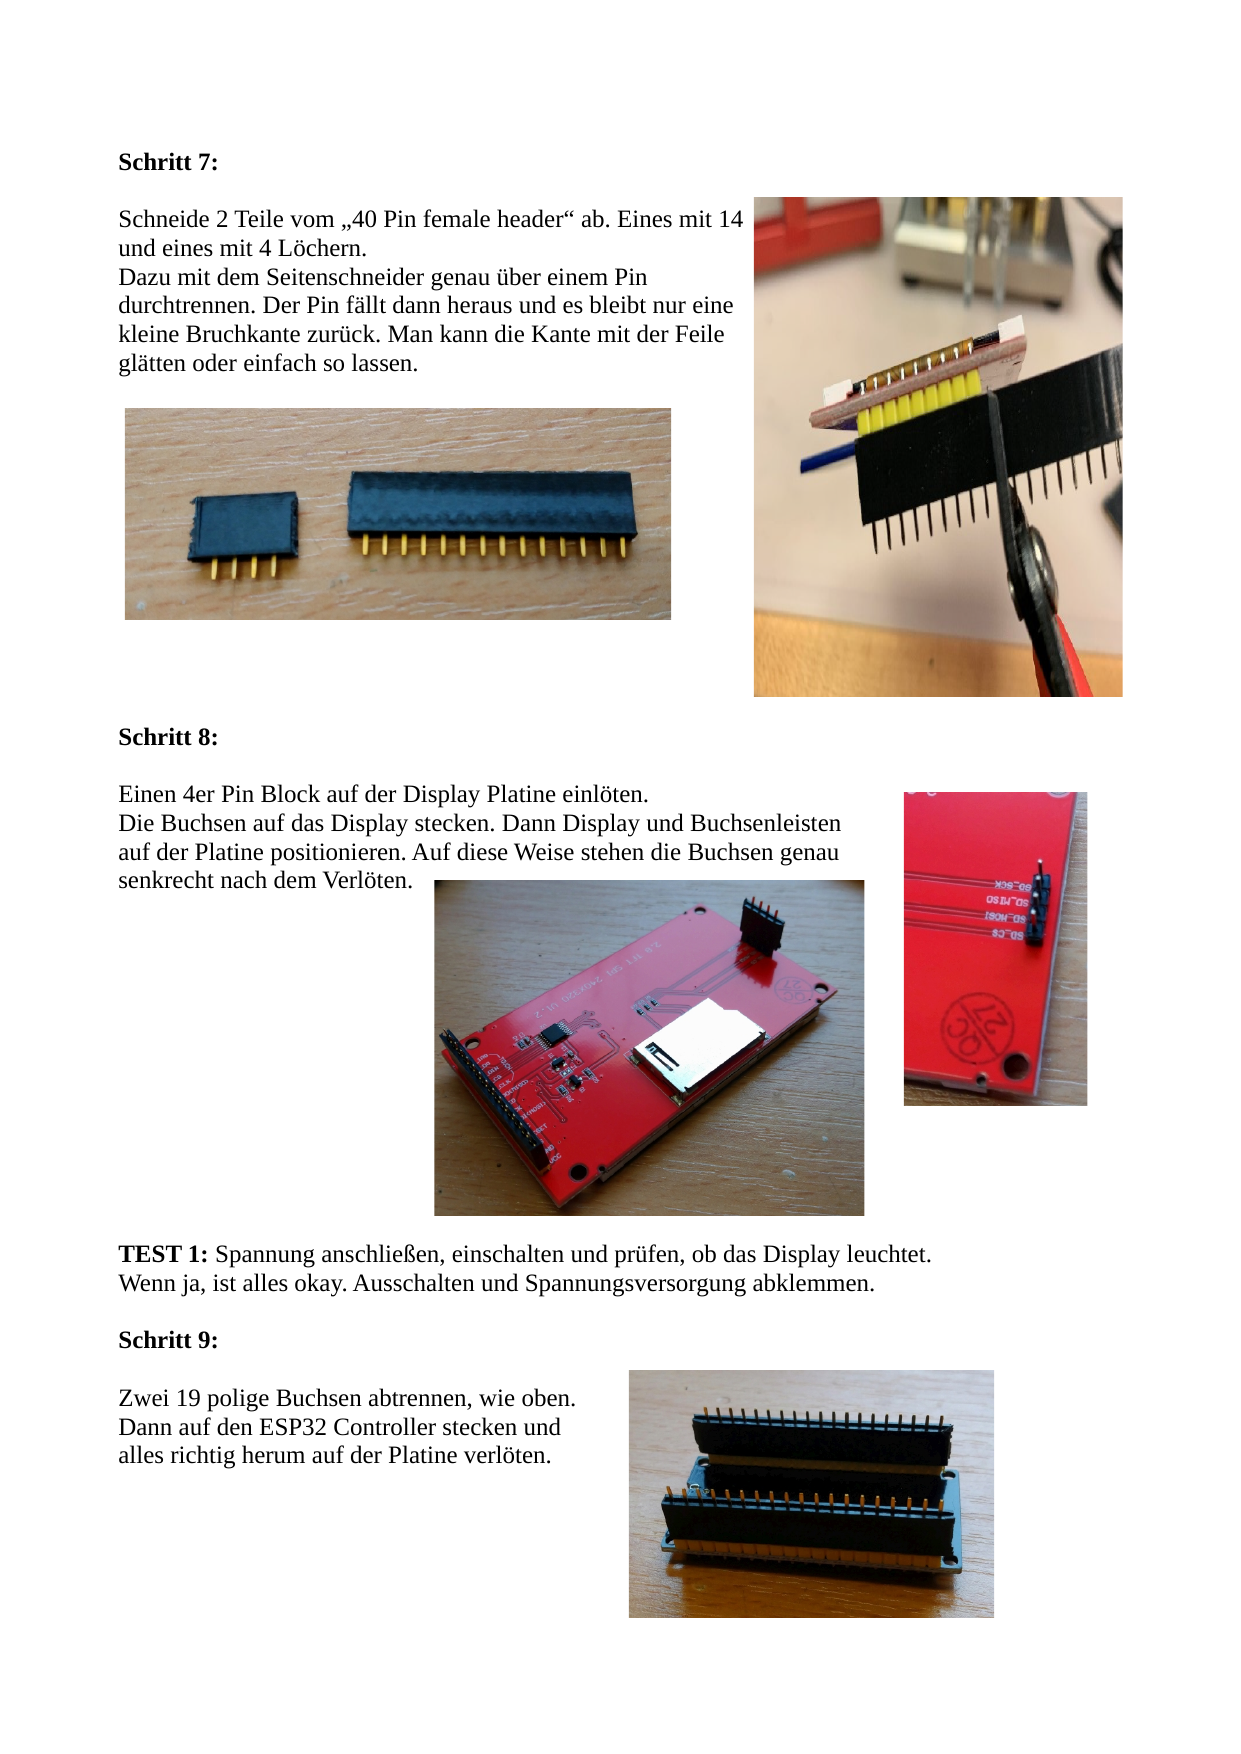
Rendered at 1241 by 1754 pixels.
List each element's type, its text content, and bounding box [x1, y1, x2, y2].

text [1088, 866, 1122, 894]
text alles richtig herum auf der Platine verlöten. [118, 1441, 628, 1469]
text auf der Platine positionieren. Auf diese Weise stehen die Buchsen genau [118, 837, 903, 866]
text Zwei 19 polige Buchsen abtrennen, wie oben. [118, 1383, 628, 1412]
text Schneide 2 Teile vom „40 Pin female header“ ab. Eines mit 14 und eines mit 4 Löchern. [118, 204, 753, 262]
picture [903, 792, 1088, 1106]
text Einen 4er Pin Block auf der Display Platine einlöten. [118, 779, 1122, 808]
text senkrecht nach dem Verlöten. [118, 866, 903, 894]
text Wenn ja, ist alles okay. Ausschalten und Spannungsversorgung abklemmen. [118, 1268, 1122, 1297]
text Schritt 9: [118, 1326, 1122, 1354]
text Die Buchsen auf das Display stecken. Dann Display und Buchsenleisten [118, 808, 903, 837]
text [995, 1383, 1122, 1412]
text [995, 1412, 1122, 1441]
picture [628, 1370, 995, 1618]
text Dann auf den ESP32 Controller stecken und [118, 1412, 628, 1441]
text Schritt 8: [118, 722, 1122, 751]
text Schritt 7: [118, 147, 1122, 176]
picture [124, 408, 672, 620]
text [995, 1441, 1122, 1469]
picture [753, 197, 1123, 697]
text Dazu mit dem Seitenschneider genau über einem Pin durchtrennen. Der Pin fällt dann heraus und es bleibt nur eine kleine Bruchkante zurück. Man kann die Kante mit der Feile glätten oder einfach so lassen. [118, 262, 753, 377]
picture [434, 880, 865, 1216]
text TEST 1: Spannung anschließen, einschalten und prüfen, ob das Display leuchtet. [118, 1239, 1122, 1268]
